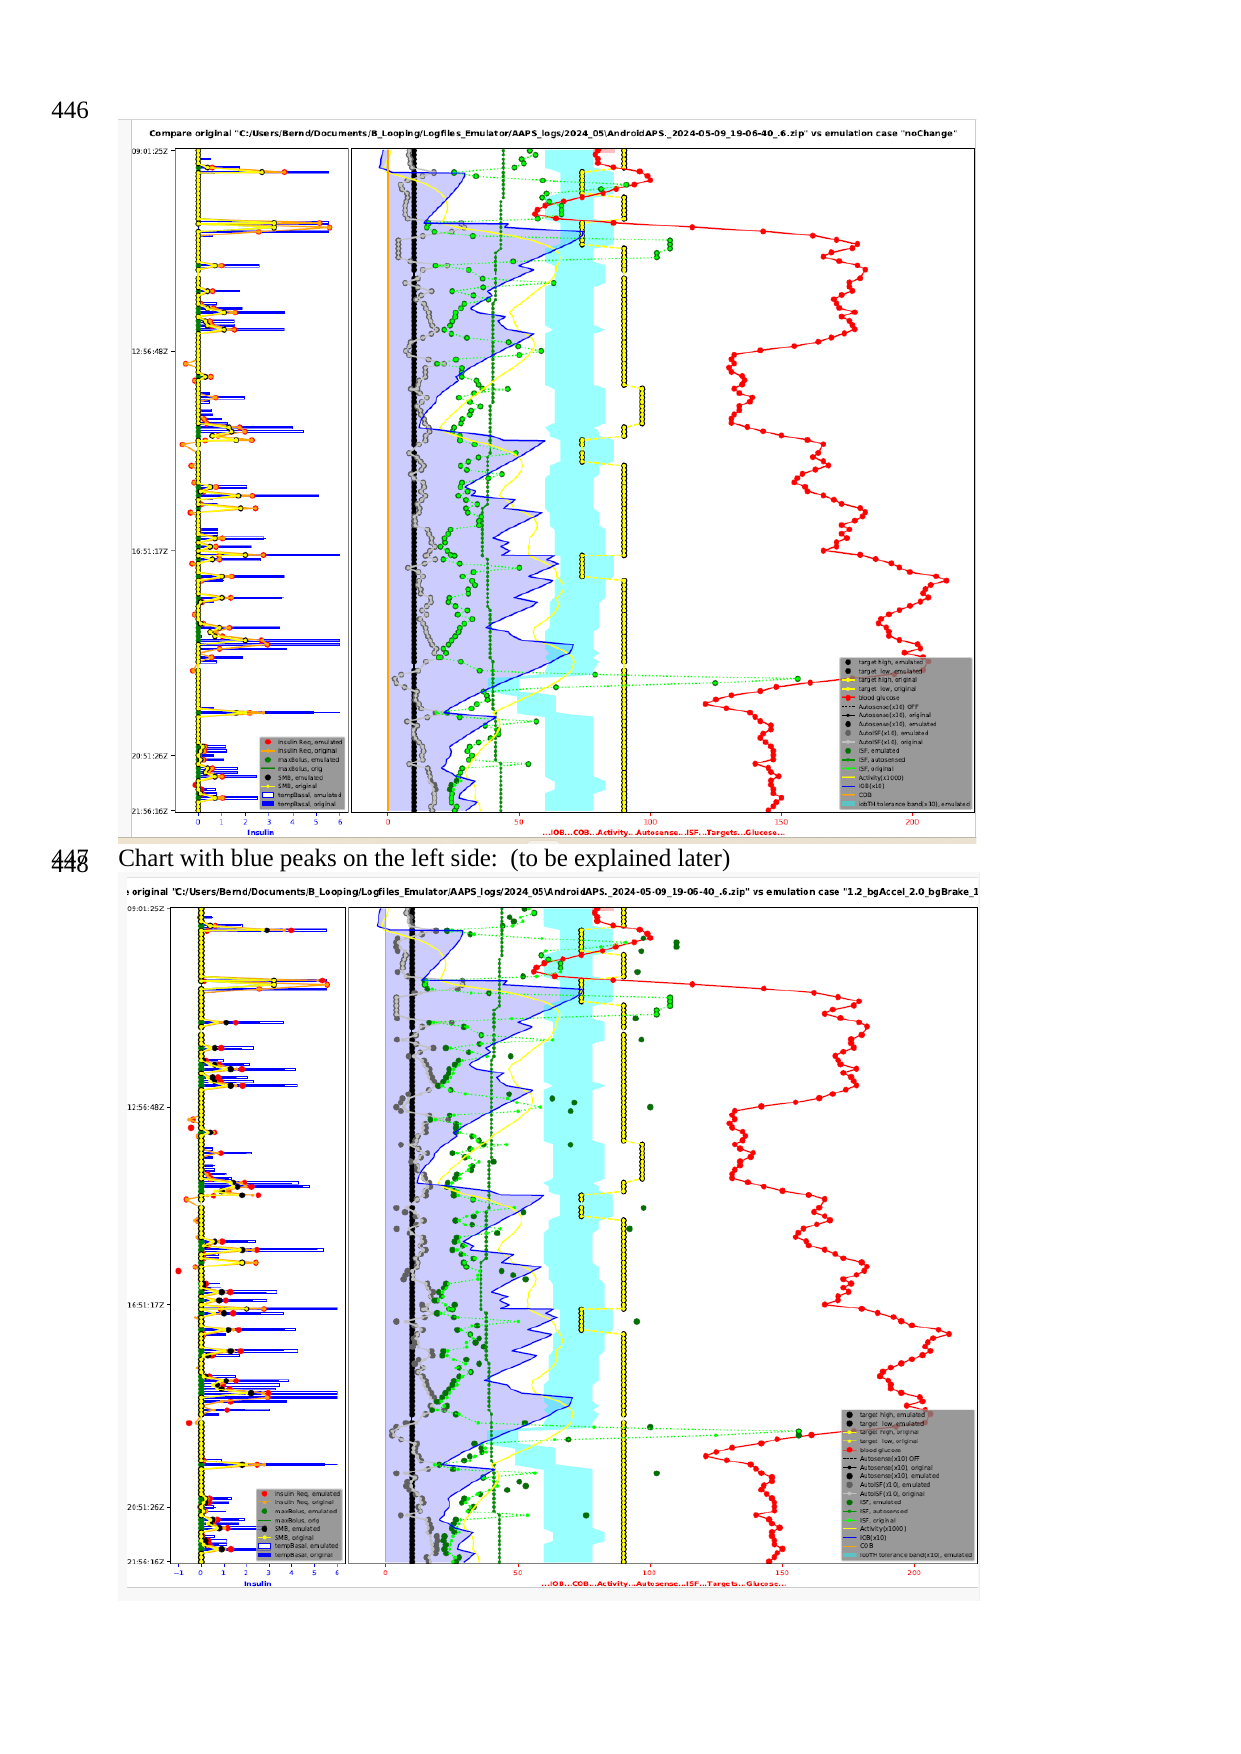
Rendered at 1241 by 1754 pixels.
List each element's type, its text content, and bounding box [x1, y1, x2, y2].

text Chart with blue peaks on the left side: (to be explained later) [118, 843, 1122, 872]
